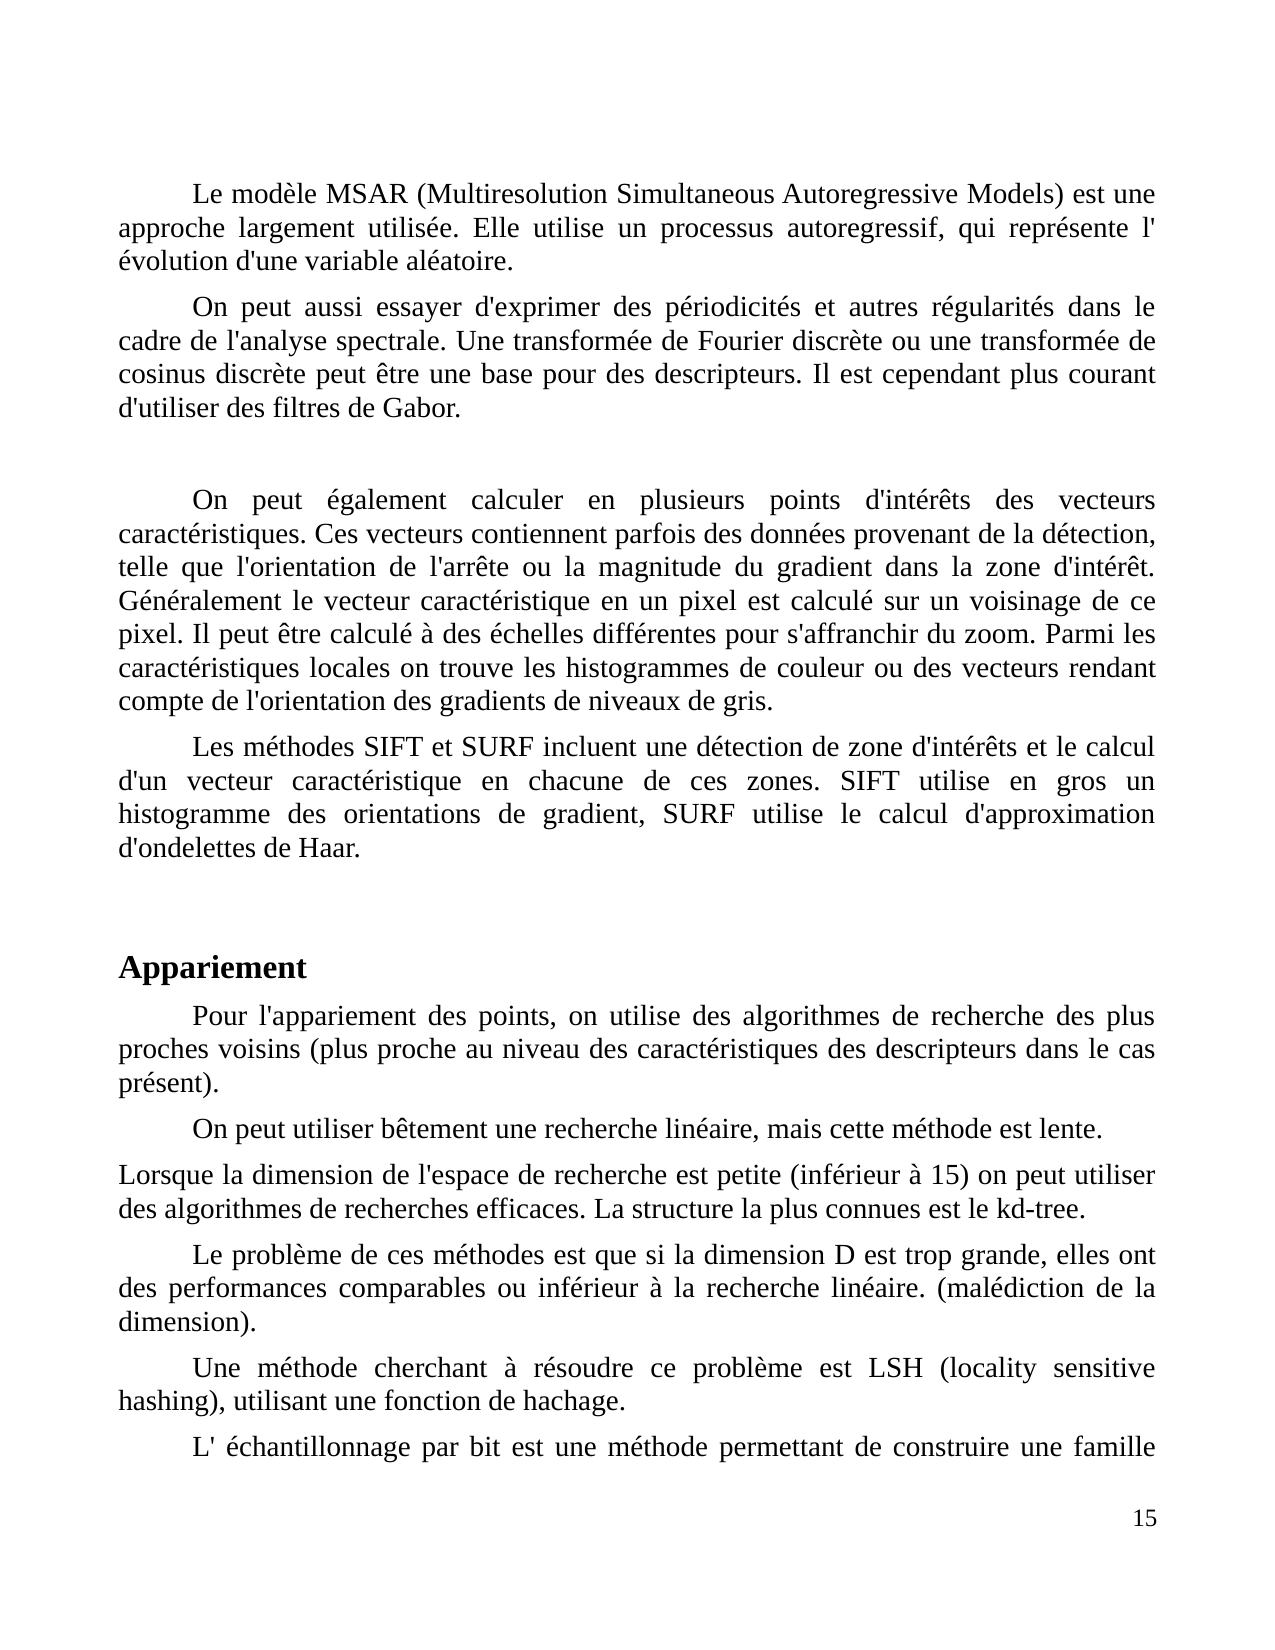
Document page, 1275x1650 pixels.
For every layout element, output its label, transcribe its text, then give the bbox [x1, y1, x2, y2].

text Les méthodes SIFT et SURF incluent une détection de zone d'intérêts et le calcul d'un vecteur caractéristique en chacune de ces zones. SIFT utilise en gros un histogramme des orientations de gradient, SURF utilise le calcul d'approximation d'ondelettes de Haar. [118, 729, 1157, 864]
text On peut également calculer en plusieurs points d'intérêts des vecteurs caractéristiques. Ces vecteurs contiennent parfois des données provenant de la détection, telle que l'orientation de l'arrête ou la magnitude du gradient dans la zone d'intérêt. Généralement le vecteur caractéristique en un pixel est calculé sur un voisinage de ce pixel. Il peut être calculé à des échelles différentes pour s'affranchir du zoom. Parmi les caractéristiques locales on trouve les histogrammes de couleur ou des vecteurs rendant compte de l'orientation des gradients de niveaux de gris. [118, 482, 1157, 717]
text Pour l'appariement des points, on utilise des algorithmes de recherche des plus proches voisins (plus proche au niveau des caractéristiques des descripteurs dans le cas présent). [118, 998, 1157, 1099]
text Le modèle MSAR (Multiresolution Simultaneous Autoregressive Models) est une approche largement utilisée. Elle utilise un processus autoregressif, qui représente l' évolution d'une variable aléatoire. [118, 176, 1157, 277]
subtitle Appariement [118, 947, 1157, 986]
text On peut aussi essayer d'exprimer des périodicités et autres régularités dans le cadre de l'analyse spectrale. Une transformée de Fourier discrète ou une transformée de cosinus discrète peut être une base pour des descripteurs. Il est cependant plus courant d'utiliser des filtres de Gabor. [118, 289, 1157, 424]
text Lorsque la dimension de l'espace de recherche est petite (inférieur à 15) on peut utiliser des algorithmes de recherches efficaces. La structure la plus connues est le kd-tree. [118, 1157, 1157, 1224]
text L' échantillonnage par bit est une méthode permettant de construire une famille [118, 1429, 1157, 1463]
text On peut utiliser bêtement une recherche linéaire, mais cette méthode est lente. [118, 1111, 1157, 1145]
text Le problème de ces méthodes est que si la dimension D est trop grande, elles ont des performances comparables ou inférieur à la recherche linéaire. (malédiction de la dimension). [118, 1237, 1157, 1337]
text Une méthode cherchant à résoudre ce problème est LSH (locality sensitive hashing), utilisant une fonction de hachage. [118, 1350, 1157, 1417]
